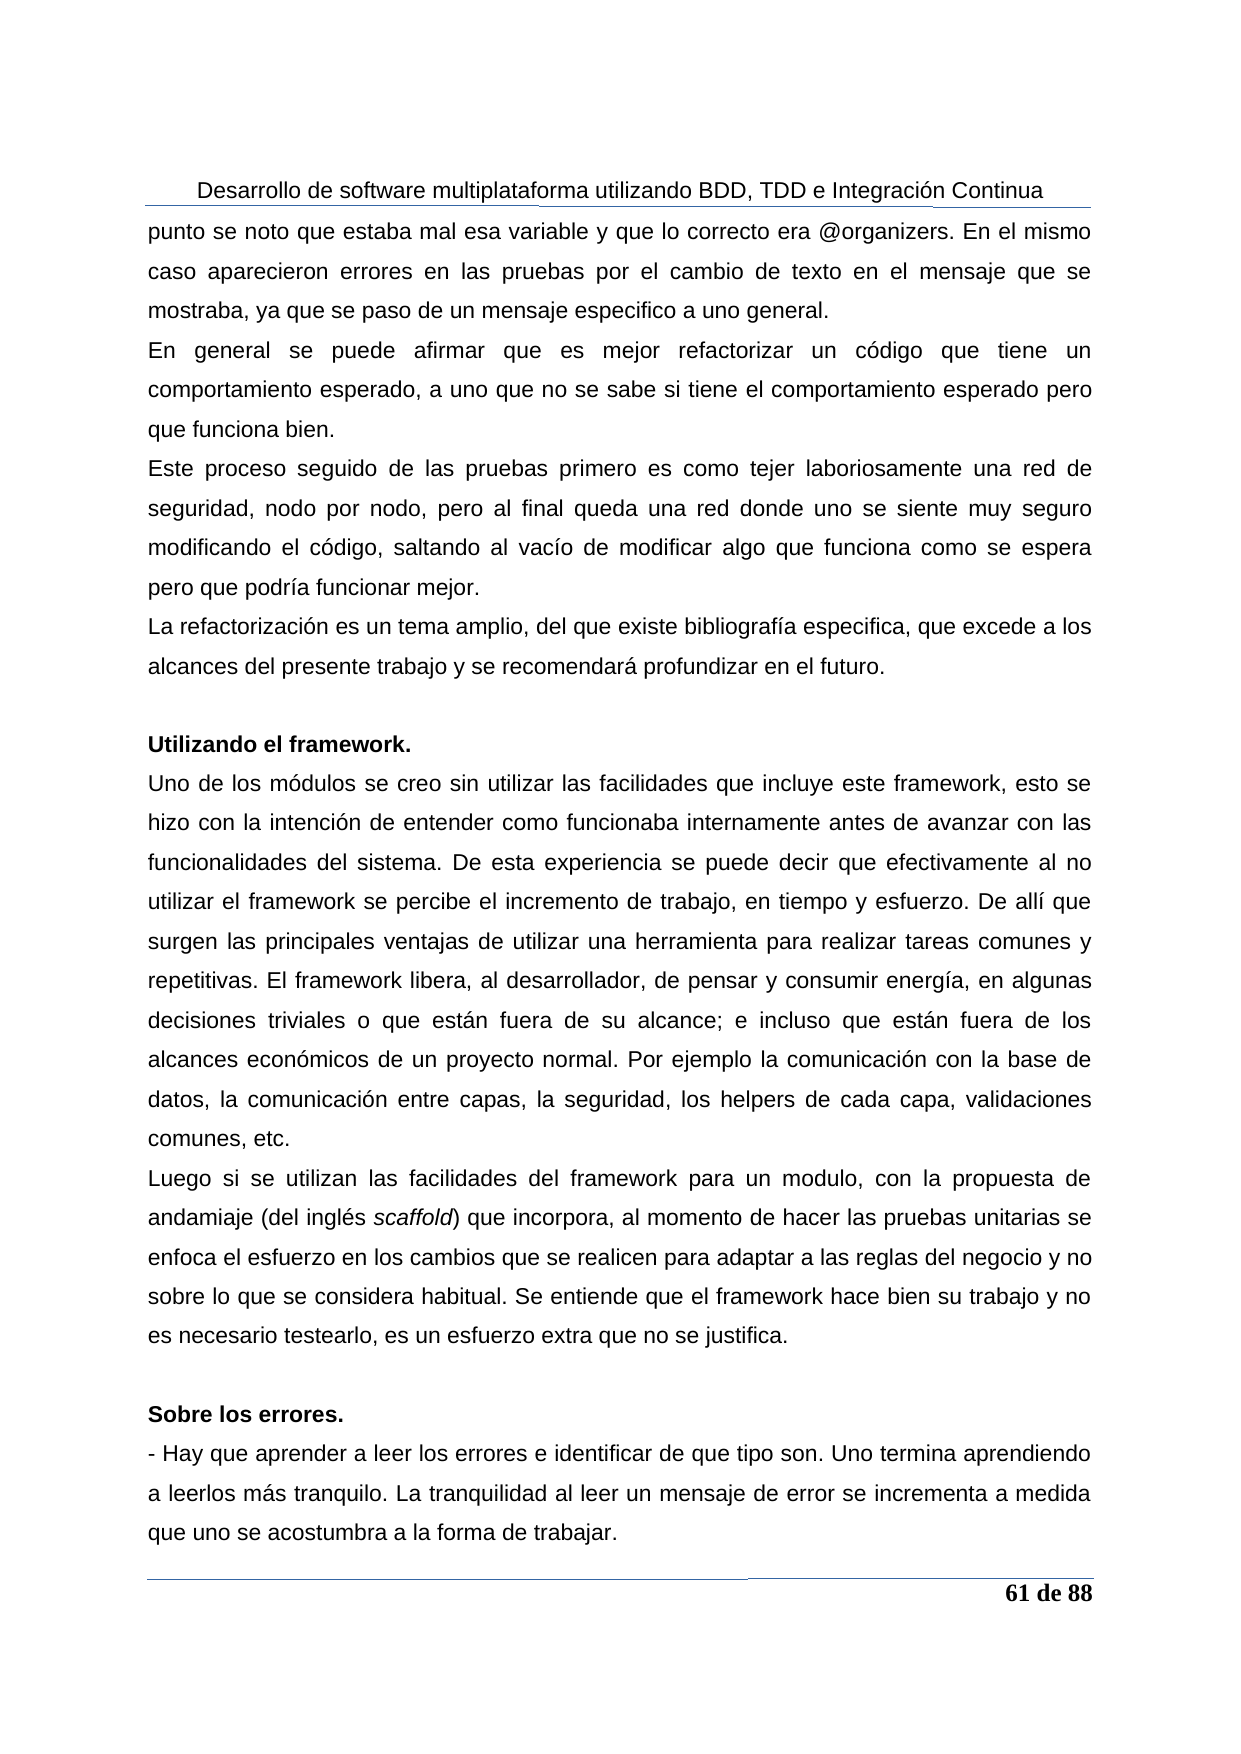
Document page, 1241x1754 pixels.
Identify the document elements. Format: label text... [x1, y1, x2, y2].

text Uno de los módulos se creo sin utilizar las facilidades que incluye este framework, esto se hizo con la intención de entender como funcionaba internamente antes de avanzar con las funcionalidades del sistema. De esta experiencia se puede decir que efectivamente al no utilizar el framework se percibe el incremento de trabajo, en tiempo y esfuerzo. De allí que surgen las principales ventajas de utilizar una herramienta para realizar tareas comunes y repetitivas. El framework libera, al desarrollador, de pensar y consumir energía, en algunas decisiones triviales o que están fuera de su alcance; e incluso que están fuera de los alcances económicos de un proyecto normal. Por ejemplo la comunicación con la base de datos, la comunicación entre capas, la seguridad, los helpers de cada capa, validaciones comunes, etc. [148, 770, 1093, 1151]
text Utilizando el framework. [148, 731, 1093, 757]
text punto se noto que estaba mal esa variable y que lo correcto era @organizers. En el mismo caso aparecieron errores en las pruebas por el cambio de texto en el mensaje que se mostraba, ya que se paso de un mensaje especifico a uno general. [148, 218, 1093, 324]
text Sobre los errores. [148, 1401, 1093, 1428]
text Luego si se utilizan las facilidades del framework para un modulo, con la propuesta de andamiaje (del inglés scaffold) que incorpora, al momento de hacer las pruebas unitarias se enfoca el esfuerzo en los cambios que se realicen para adaptar a las reglas del negocio y no sobre lo que se considera habitual. Se entiende que el framework hace bien su trabajo y no es necesario testearlo, es un esfuerzo extra que no se justifica. [148, 1164, 1093, 1349]
text Este proceso seguido de las pruebas primero es como tejer laboriosamente una red de seguridad, nodo por nodo, pero al final queda una red donde uno se siente muy seguro modificando el código, saltando al vacío de modificar algo que funciona como se espera pero que podría funcionar mejor. [148, 455, 1093, 600]
text En general se puede afirmar que es mejor refactorizar un código que tiene un comportamiento esperado, a uno que no se sabe si tiene el comportamiento esperado pero que funciona bien. [148, 337, 1093, 442]
text - Hay que aprender a leer los errores e identificar de que tipo son. Uno termina aprendiendo a leerlos más tranquilo. La tranquilidad al leer un mensaje de error se incrementa a medida que uno se acostumbra a la forma de trabajar. [148, 1440, 1093, 1546]
text La refactorización es un tema amplio, del que existe bibliografía especifica, que excede a los alcances del presente trabajo y se recomendará profundizar en el futuro. [148, 613, 1093, 679]
